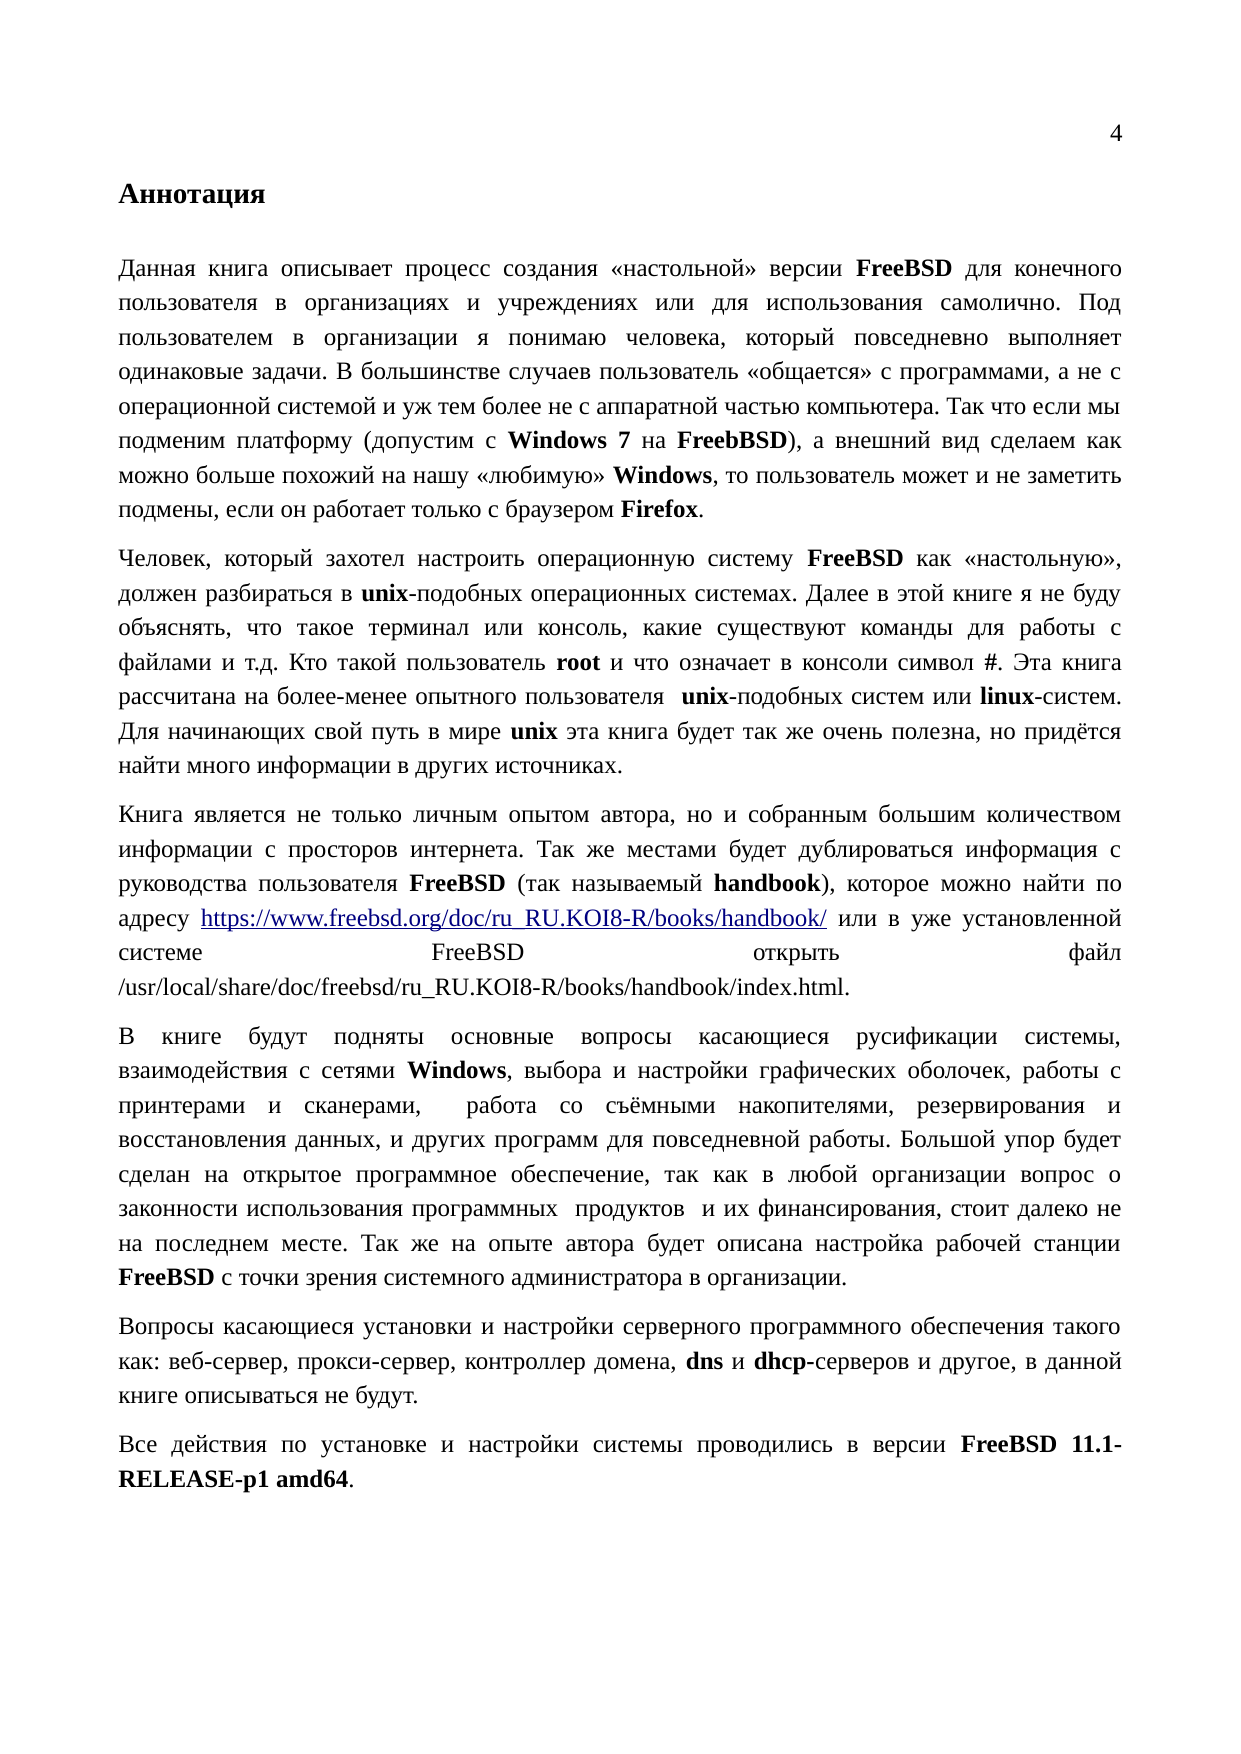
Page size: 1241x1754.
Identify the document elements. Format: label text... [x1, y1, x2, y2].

text Вопросы касающиеся установки и настройки серверного программного обеспечения такого как: веб-сервер, прокси-сервер, контроллер домена, dns и dhcp-серверов и другое, в данной книге описываться не будут. [118, 1311, 1122, 1409]
text Человек, который захотел настроить операционную систему FreeBSD как «настольную», должен разбираться в unix-подобных операционных системах. Далее в этой книге я не буду объяснять, что такое терминал или консоль, какие существуют команды для работы с файлами и т.д. Кто такой пользователь root и что означает в консоли символ #. Эта книга рассчитана на более-менее опытного пользователя unix-подобных систем или linux-систем. Для начинающих свой путь в мире unix эта книга будет так же очень полезна, но придётся найти много информации в других источниках. [118, 543, 1122, 779]
text Книга является не только личным опытом автора, но и собранным большим количеством информации с просторов интернета. Так же местами будет дублироваться информация с руководства пользователя FreeBSD (так называемый handbook), которое можно найти по адресу https://www.freebsd.org/doc/ru_RU.KOI8-R/books/handbook/ или в уже установленной системе FreeBSD открыть файл /usr/local/share/doc/freebsd/ru_RU.KOI8-R/books/handbook/index.html. [118, 799, 1122, 1001]
text В книге будут подняты основные вопросы касающиеся русификации системы, взаимодействия с сетями Windows, выбора и настройки графических оболочек, работы с принтерами и сканерами, работа со съёмными накопителями, резервирования и восстановления данных, и других программ для повседневной работы. Большой упор будет сделан на открытое программное обеспечение, так как в любой организации вопрос о законности использования программных продуктов и их финансирования, стоит далеко не на последнем месте. Так же на опыте автора будет описана настройка рабочей станции FreeBSD с точки зрения системного администратора в организации. [118, 1021, 1122, 1291]
subtitle Аннотация [118, 176, 1122, 210]
text Данная книга описывает процесс создания «настольной» версии FreeBSD для конечного пользователя в организациях и учреждениях или для использования самолично. Под пользователем в организации я понимаю человека, который повседневно выполняет одинаковые задачи. В большинстве случаев пользователь «общается» с программами, а не с операционной системой и уж тем более не с аппаратной частью компьютера. Так что если мы подменим платформу (допустим с Windows 7 на FreebBSD), а внешний вид сделаем как можно больше похожий на нашу «любимую» Windows, то пользователь может и не заметить подмены, если он работает только с браузером Firefox. [118, 253, 1122, 523]
text Все действия по установке и настройки системы проводились в версии FreeBSD 11.1-RELEASE-p1 amd64. [118, 1429, 1122, 1492]
